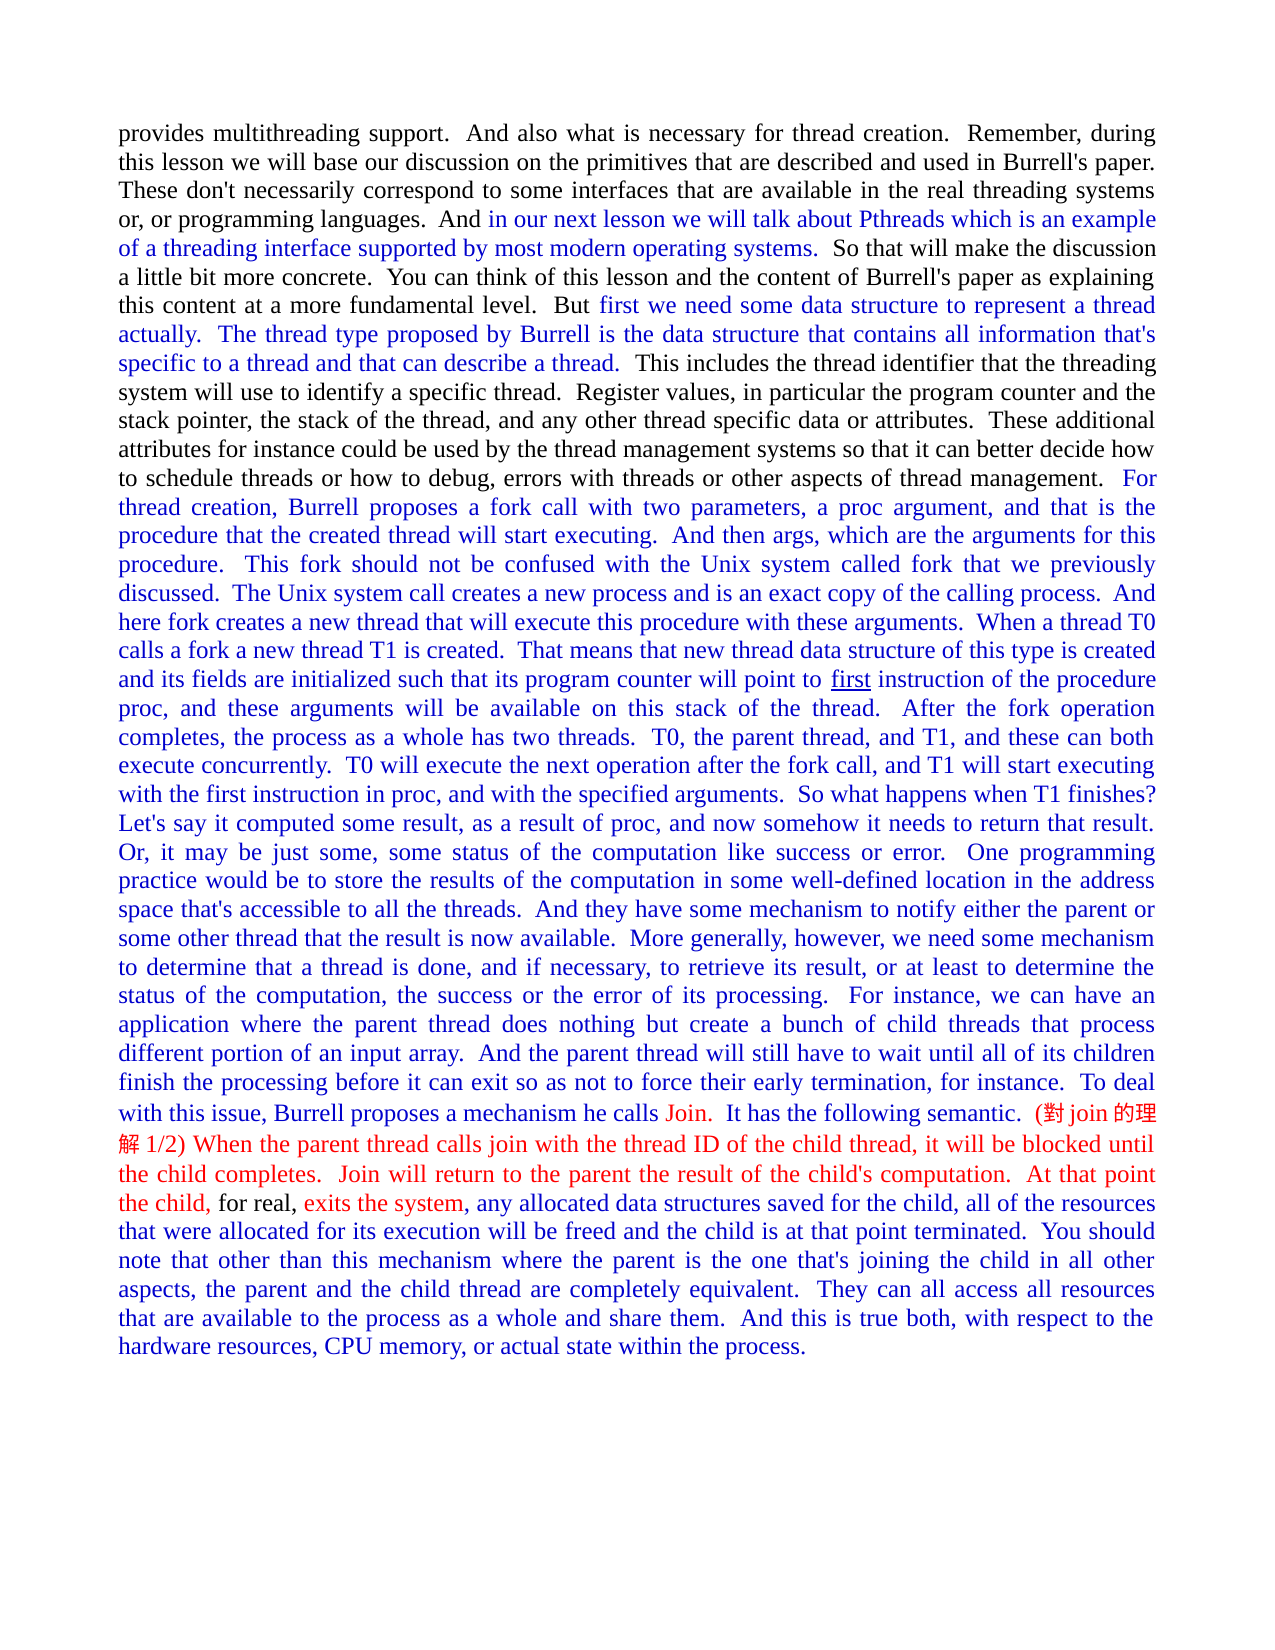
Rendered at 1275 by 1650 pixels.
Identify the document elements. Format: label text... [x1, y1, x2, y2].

text provides multithreading support. And also what is necessary for thread creation. Remember, during this lesson we will base our discussion on the primitives that are described and used in Burrell's paper. These don't necessarily correspond to some interfaces that are available in the real threading systems or, or programming languages. And in our next lesson we will talk about Pthreads which is an example of a threading interface supported by most modern operating systems. So that will make the discussion a little bit more concrete. You can think of this lesson and the content of Burrell's paper as explaining this content at a more fundamental level. But first we need some data structure to represent a thread actually. The thread type proposed by Burrell is the data structure that contains all information that's specific to a thread and that can describe a thread. This includes the thread identifier that the threading system will use to identify a specific thread. Register values, in particular the program counter and the stack pointer, the stack of the thread, and any other thread specific data or attributes. These additional attributes for instance could be used by the thread management systems so that it can better decide how to schedule threads or how to debug, errors with threads or other aspects of thread management. For thread creation, Burrell proposes a fork call with two parameters, a proc argument, and that is the procedure that the created thread will start executing. And then args, which are the arguments for this procedure. This fork should not be confused with the Unix system called fork that we previously discussed. The Unix system call creates a new process and is an exact copy of the calling process. And here fork creates a new thread that will execute this procedure with these arguments. When a thread T0 calls a fork a new thread T1 is created. That means that new thread data structure of this type is created and its fields are initialized such that its program counter will point to first instruction of the procedure proc, and these arguments will be available on this stack of the thread. After the fork operation completes, the process as a whole has two threads. T0, the parent thread, and T1, and these can both execute concurrently. T0 will execute the next operation after the fork call, and T1 will start executing with the first instruction in proc, and with the specified arguments. So what happens when T1 finishes? Let's say it computed some result, as a result of proc, and now somehow it needs to return that result. Or, it may be just some, some status of the computation like success or error. One programming practice would be to store the results of the computation in some well-defined location in the address space that's accessible to all the threads. And they have some mechanism to notify either the parent or some other thread that the result is now available. More generally, however, we need some mechanism to determine that a thread is done, and if necessary, to retrieve its result, or at least to determine the status of the computation, the success or the error of its processing. For instance, we can have an application where the parent thread does nothing but create a bunch of child threads that process different portion of an input array. And the parent thread will still have to wait until all of its children finish the processing before it can exit so as not to force their early termination, for instance. To deal with this issue, Burrell proposes a mechanism he calls Join. It has the following semantic. (對join的理解1/2) When the parent thread calls join with the thread ID of the child thread, it will be blocked until the child completes. Join will return to the parent the result of the child's computation. At that point the child, for real, exits the system, any allocated data structures saved for the child, all of the resources that were allocated for its execution will be freed and the child is at that point terminated. You should note that other than this mechanism where the parent is the one that's joining the child in all other aspects, the parent and the child thread are completely equivalent. They can all access all resources that are available to the process as a whole and share them. And this is true both, with respect to the hardware resources, CPU memory, or actual state within the process. [118, 118, 1157, 1360]
